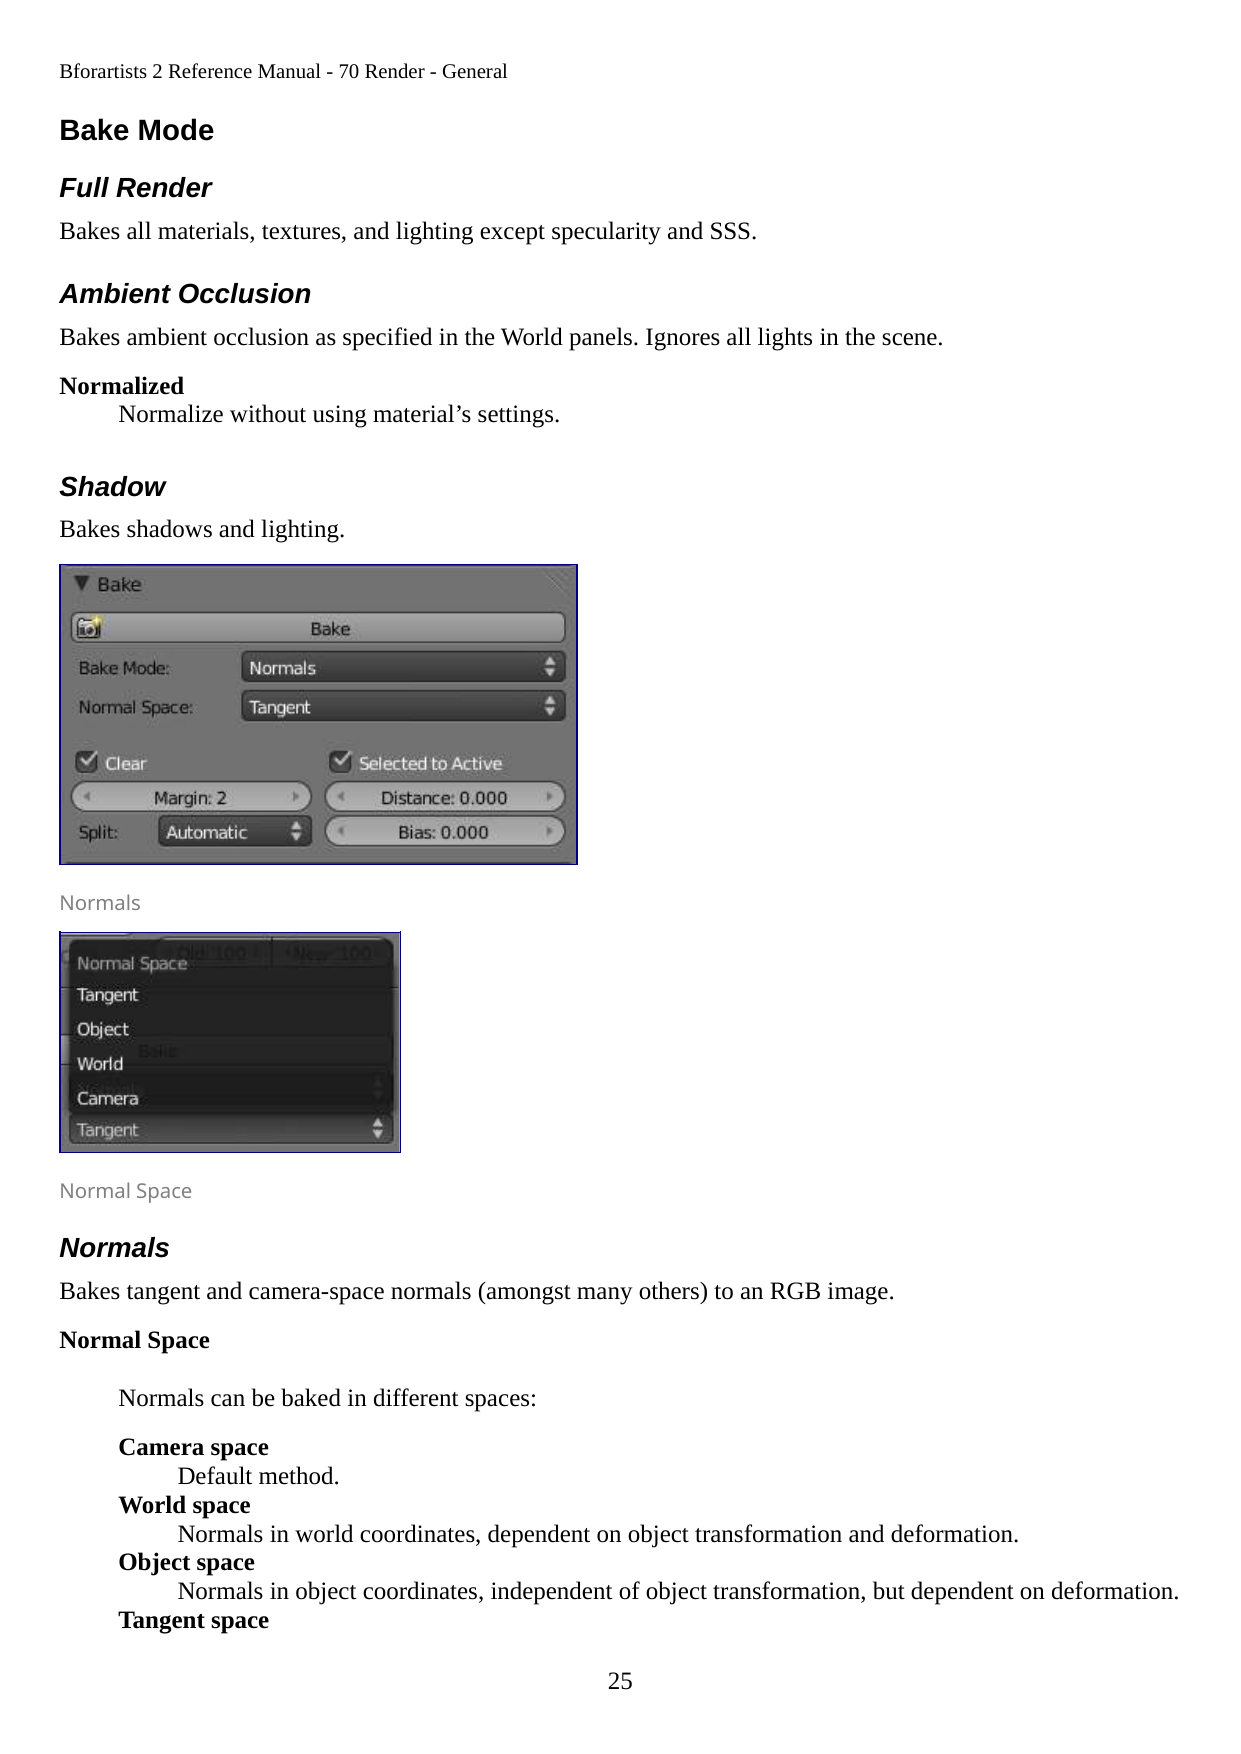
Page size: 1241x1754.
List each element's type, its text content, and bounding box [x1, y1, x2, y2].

list Normalize without using material’s settings. [118, 399, 1181, 428]
text Bakes ambient occlusion as specified in the World panels. Ignores all lights in the scene. [59, 322, 1181, 350]
text Normals can be baked in different spaces: [118, 1383, 1181, 1412]
subtitle Normals [59, 1232, 1181, 1263]
text Normal Space [59, 1173, 1181, 1204]
list Normals in object coordinates, independent of object transformation, but dependent on deformation. [177, 1576, 1181, 1605]
subtitle Normalized [59, 371, 1181, 399]
subtitle Shadow [59, 470, 1181, 502]
list Normals in world coordinates, dependent on object transformation and deformation. [177, 1519, 1181, 1547]
subtitle Camera space [118, 1432, 1181, 1461]
subtitle Ambient Occlusion [59, 277, 1181, 309]
text Bakes tangent and camera-space normals (amongst many others) to an RGB image. [59, 1276, 1181, 1305]
subtitle World space [118, 1490, 1181, 1519]
text Normals [59, 886, 1181, 917]
subtitle Normal Space [59, 1325, 1181, 1354]
subtitle Bake Mode [59, 113, 1181, 146]
list Default method. [177, 1461, 1181, 1490]
text Bakes all materials, textures, and lighting except specularity and SSS. [59, 216, 1181, 244]
subtitle Tangent space [118, 1605, 1181, 1634]
picture [61, 565, 576, 864]
subtitle Full Render [59, 171, 1181, 203]
subtitle Object space [118, 1547, 1181, 1576]
text Bakes shadows and lighting. [59, 514, 1181, 543]
picture [61, 933, 400, 1152]
